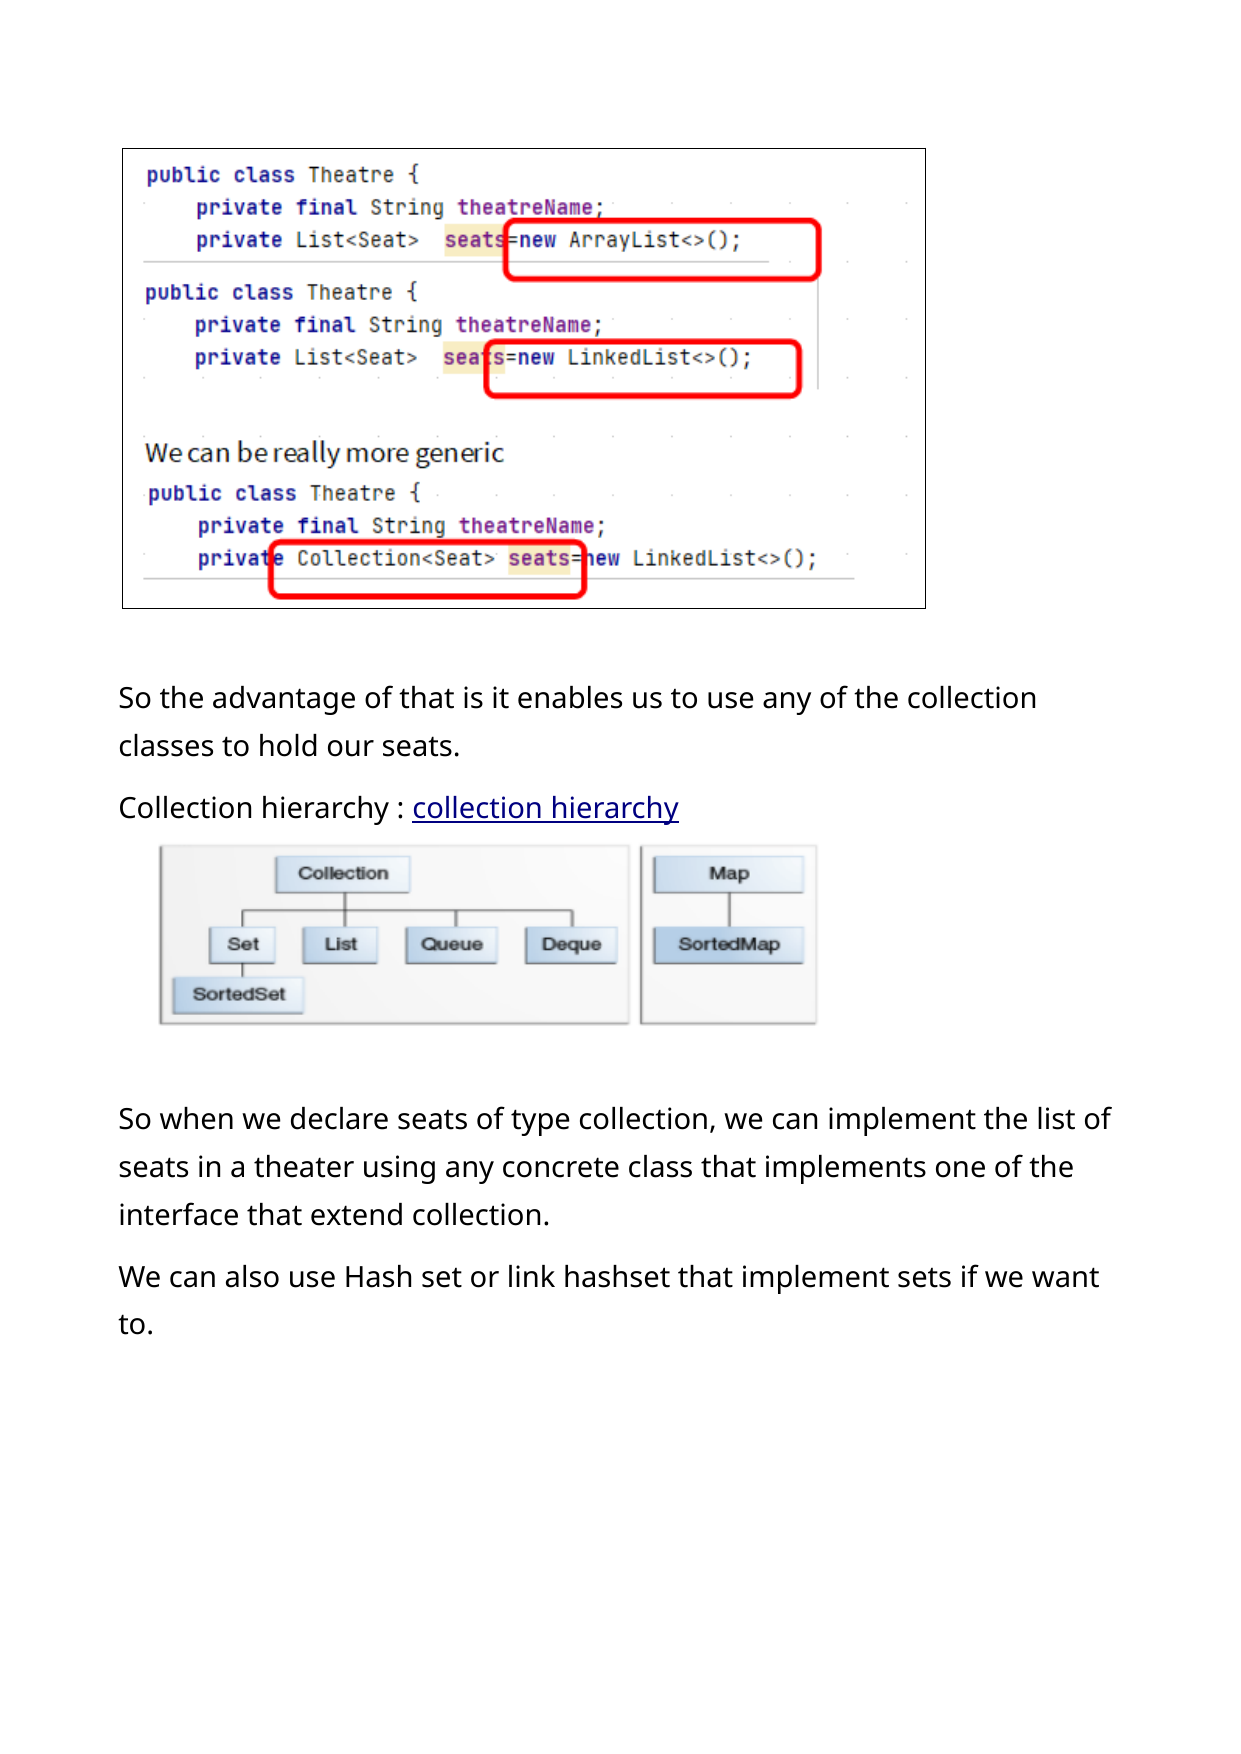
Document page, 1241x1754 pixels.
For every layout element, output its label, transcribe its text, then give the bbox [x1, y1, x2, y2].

text We can also use Hash set or link hashset that implement sets if we want to. [118, 1256, 1122, 1343]
text Collection hierarchy : collection hierarchy [118, 788, 1122, 827]
text So the advantage of that is it enables us to use any of the collection classes to hold our seats. [118, 678, 1122, 765]
picture [125, 150, 923, 606]
picture [140, 834, 886, 1037]
text So when we declare seats of type collection, we can implement the list of seats in a theater using any concrete class that implements one of the interface that extend collection. [118, 1098, 1122, 1233]
